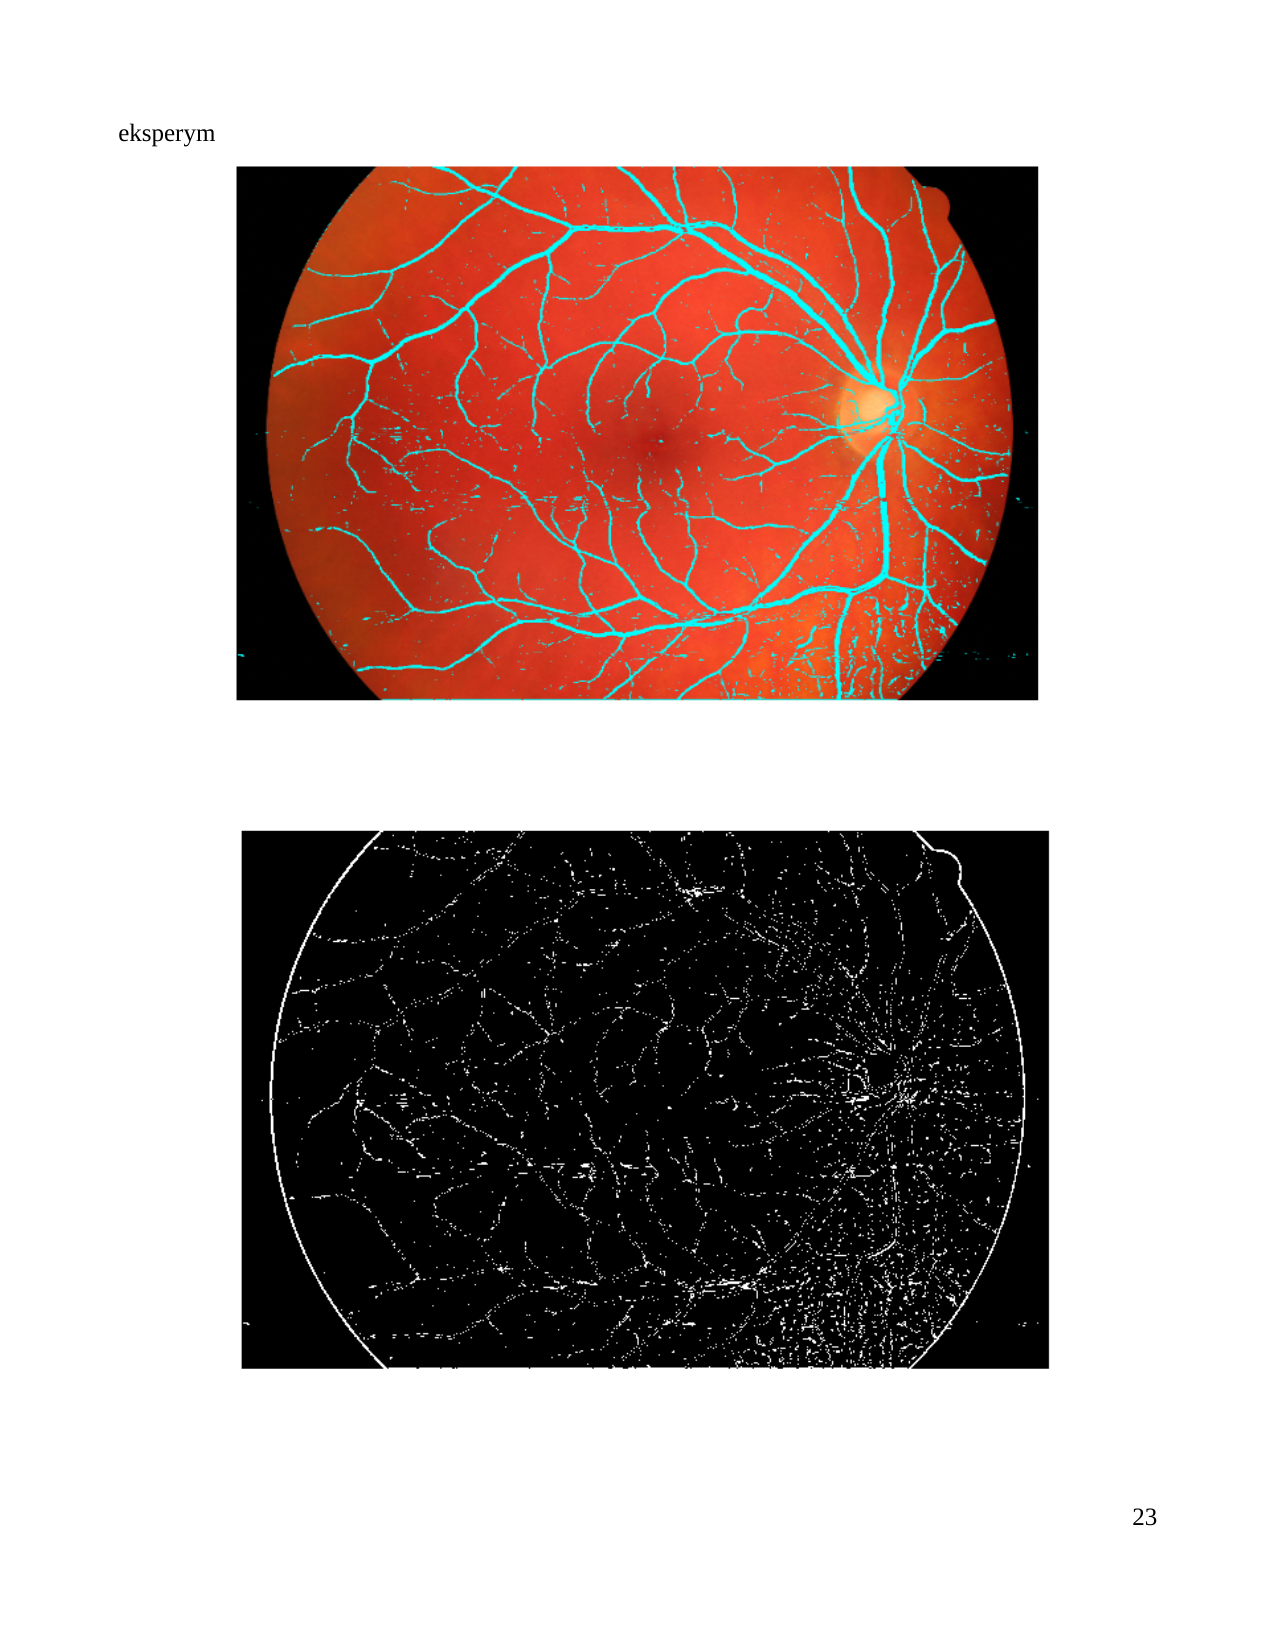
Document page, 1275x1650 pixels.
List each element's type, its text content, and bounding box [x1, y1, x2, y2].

text [1058, 118, 1157, 147]
picture [217, 118, 1058, 749]
picture [222, 782, 1069, 1418]
text eksperym [118, 118, 217, 147]
